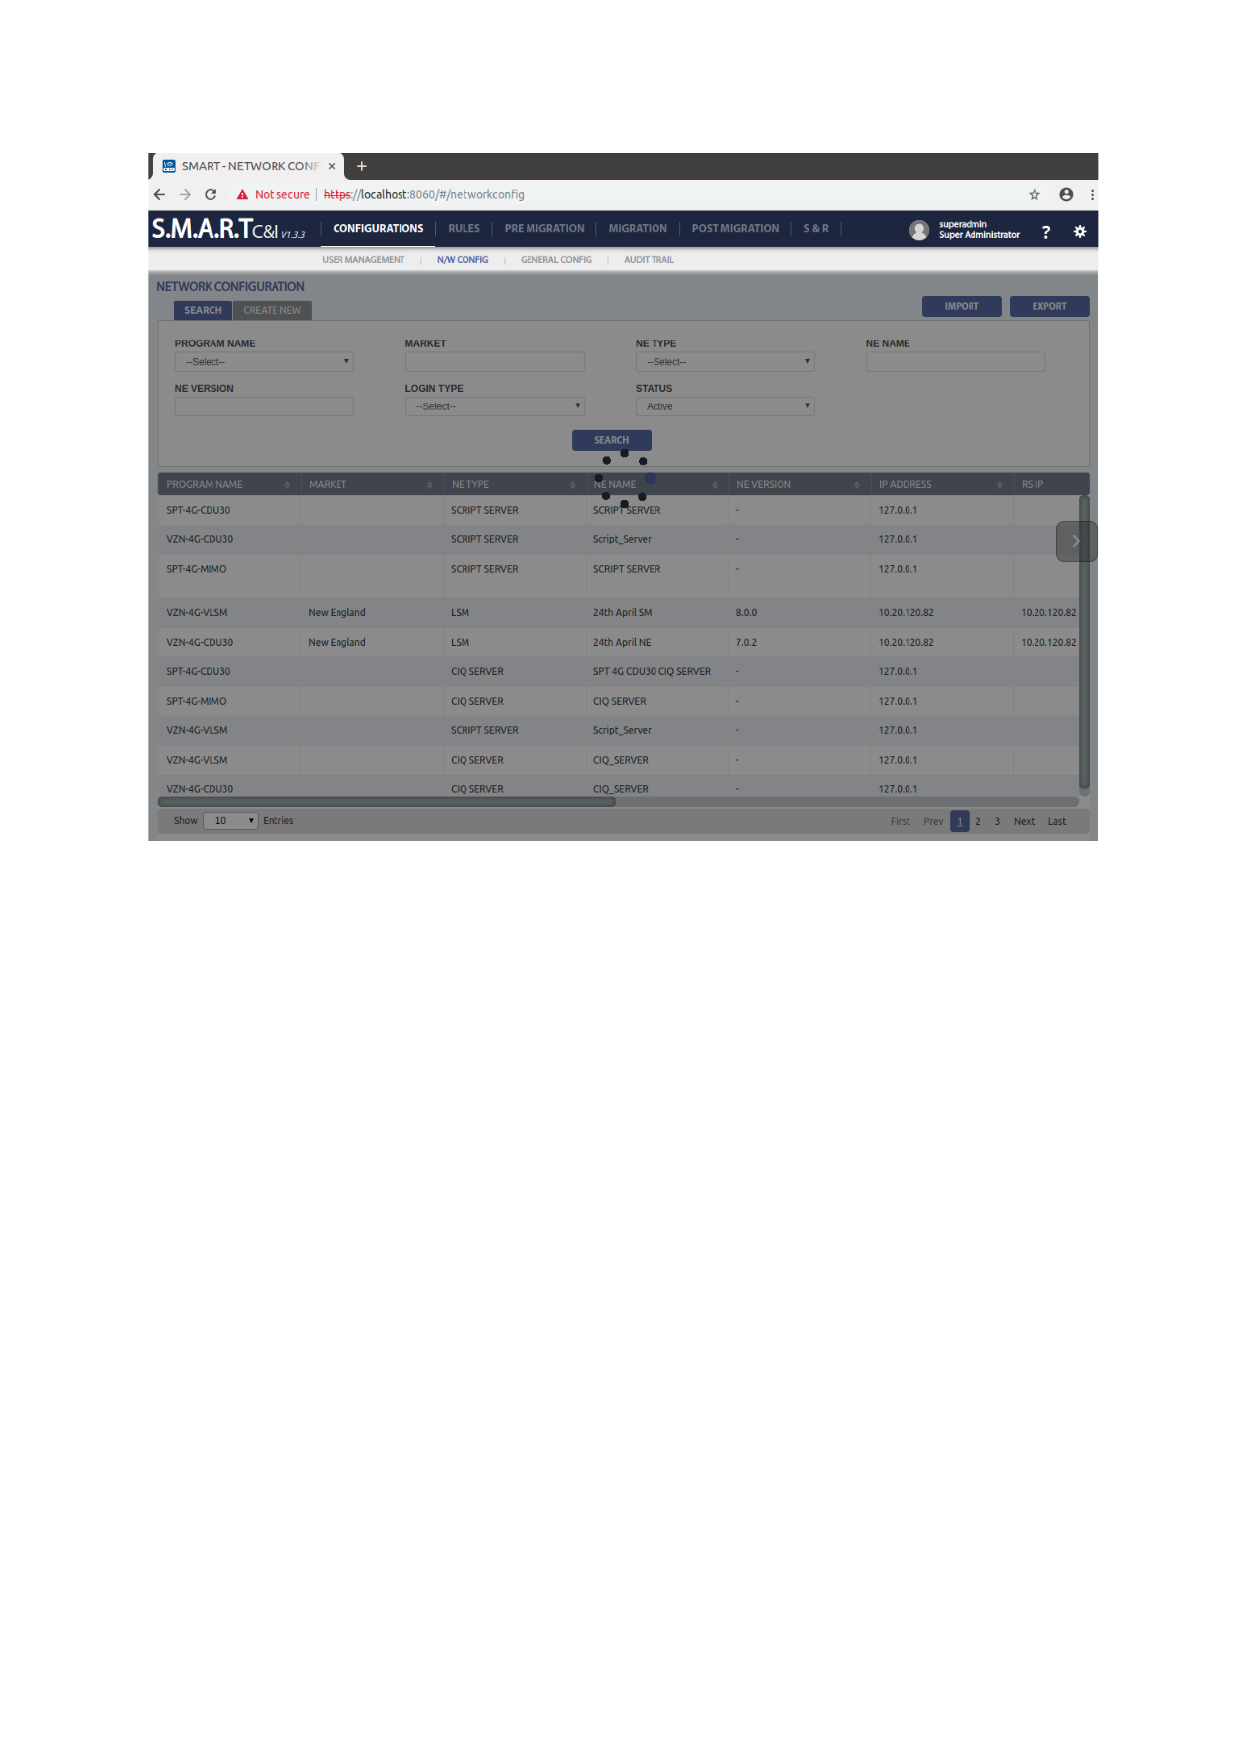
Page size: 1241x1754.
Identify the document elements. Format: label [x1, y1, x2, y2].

picture [148, 153, 1099, 841]
